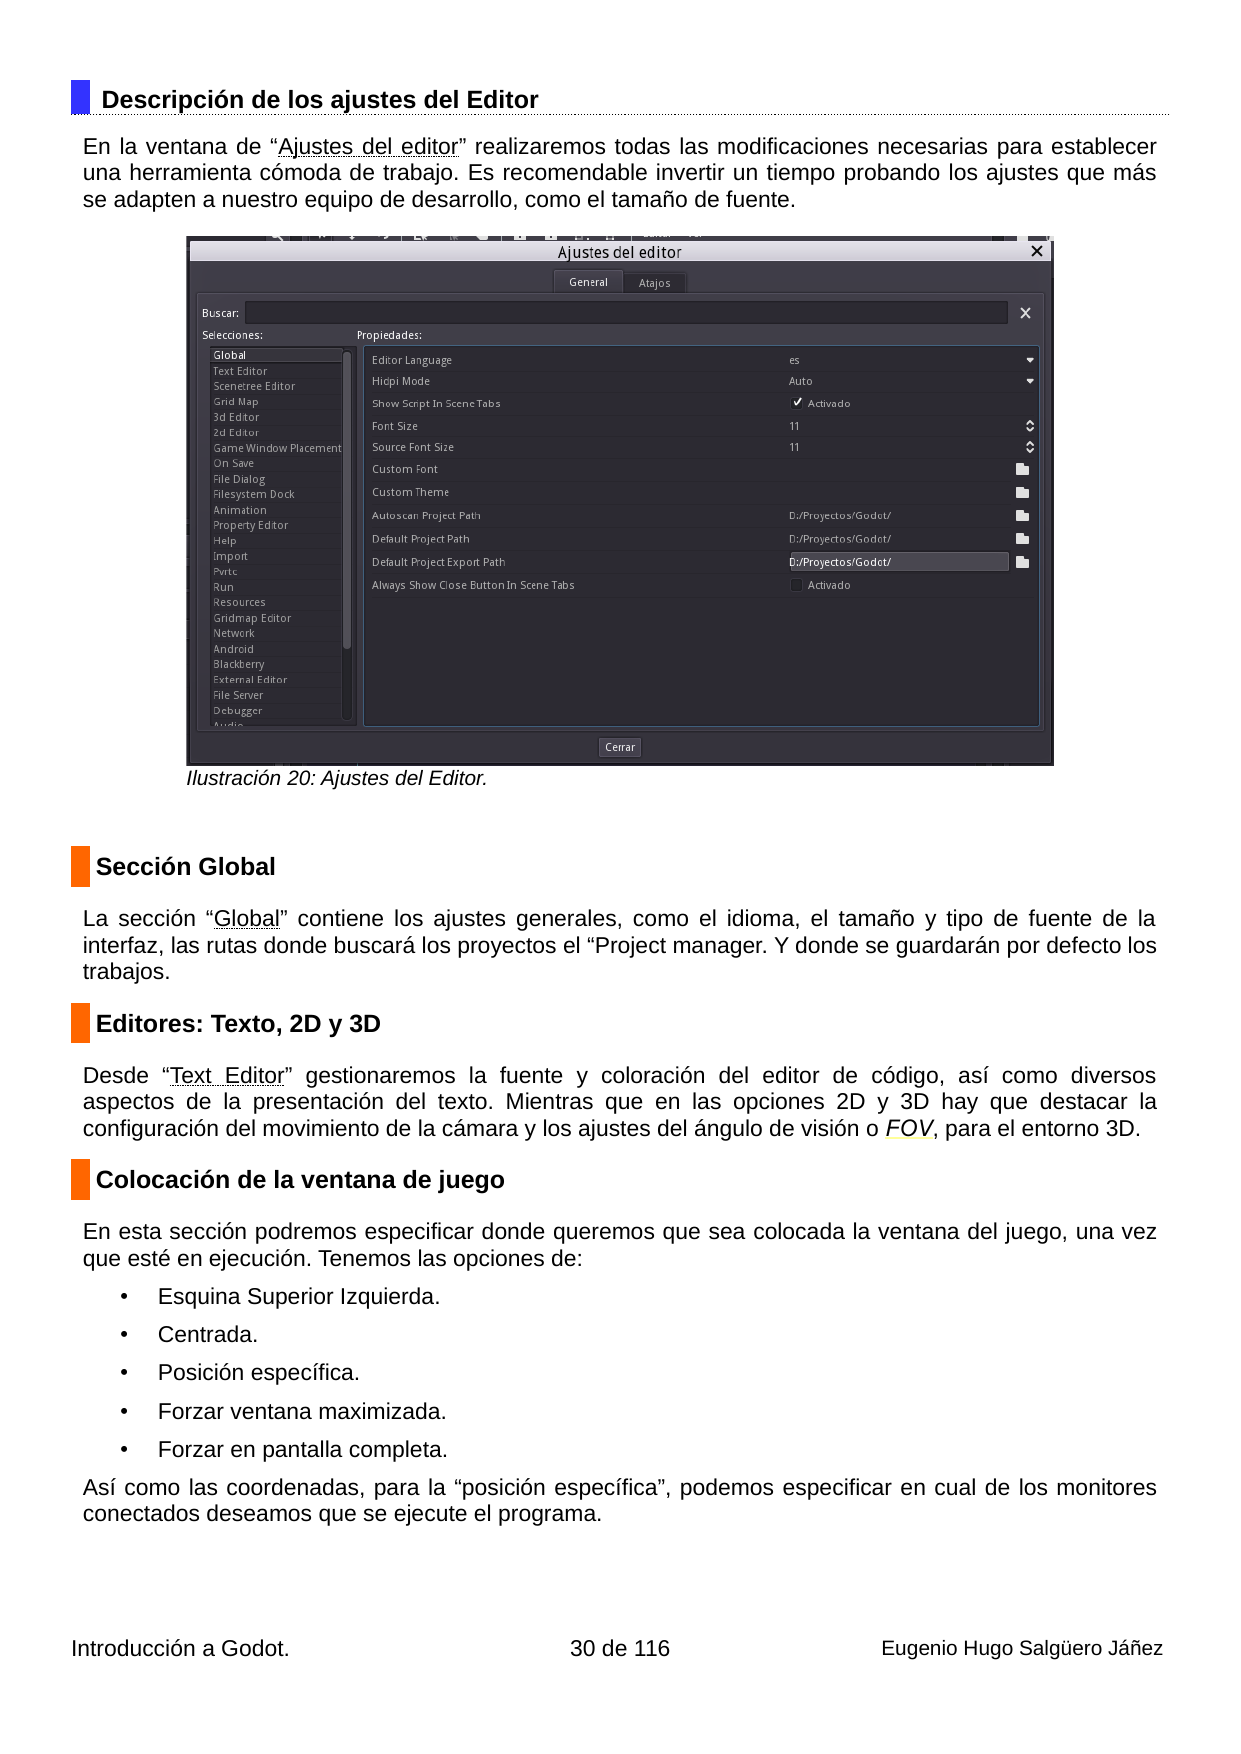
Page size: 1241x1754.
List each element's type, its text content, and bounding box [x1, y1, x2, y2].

subtitle Descripción de los ajustes del Editor [71, 79, 1169, 114]
text La sección “Global” contiene los ajustes generales, como el idioma, el tamaño y tipo de fuente de la interfaz, las rutas donde buscará los proyectos el “Project manager. Y donde se guardarán por defecto los trabajos. [83, 905, 1158, 984]
subtitle Sección Global [90, 846, 1169, 887]
list Posición específica. [120, 1359, 1169, 1386]
picture [186, 236, 1054, 766]
text En la ventana de “Ajustes del editor” realizaremos todas las modificaciones necesarias para establecer una herramienta cómoda de trabajo. Es recomendable invertir un tiempo probando los ajustes que más se adapten a nuestro equipo de desarrollo, como el tamaño de fuente. [83, 133, 1158, 212]
text Así como las coordenadas, para la “posición específica”, podemos especificar en cual de los monitores conectados deseamos que se ejecute el programa. [83, 1474, 1158, 1527]
list Centrada. [120, 1321, 1169, 1347]
subtitle Colocación de la ventana de juego [90, 1159, 1169, 1200]
text Ilustración 20: Ajustes del Editor. [186, 766, 1054, 789]
text En esta sección podremos especificar donde queremos que sea colocada la ventana del juego, una vez que esté en ejecución. Tenemos las opciones de: [83, 1218, 1158, 1271]
list Forzar ventana maximizada. [120, 1398, 1169, 1424]
subtitle Editores: Texto, 2D y 3D [90, 1003, 1169, 1043]
list Esquina Superior Izquierda. [120, 1283, 1169, 1309]
list Forzar en pantalla completa. [120, 1436, 1169, 1462]
text Desde “Text Editor” gestionaremos la fuente y coloración del editor de código, así como diversos aspectos de la presentación del texto. Mientras que en las opciones 2D y 3D hay que destacar la configuración del movimiento de la cámara y los ajustes del ángulo de visión o FOV, para el entorno 3D. [83, 1062, 1158, 1141]
